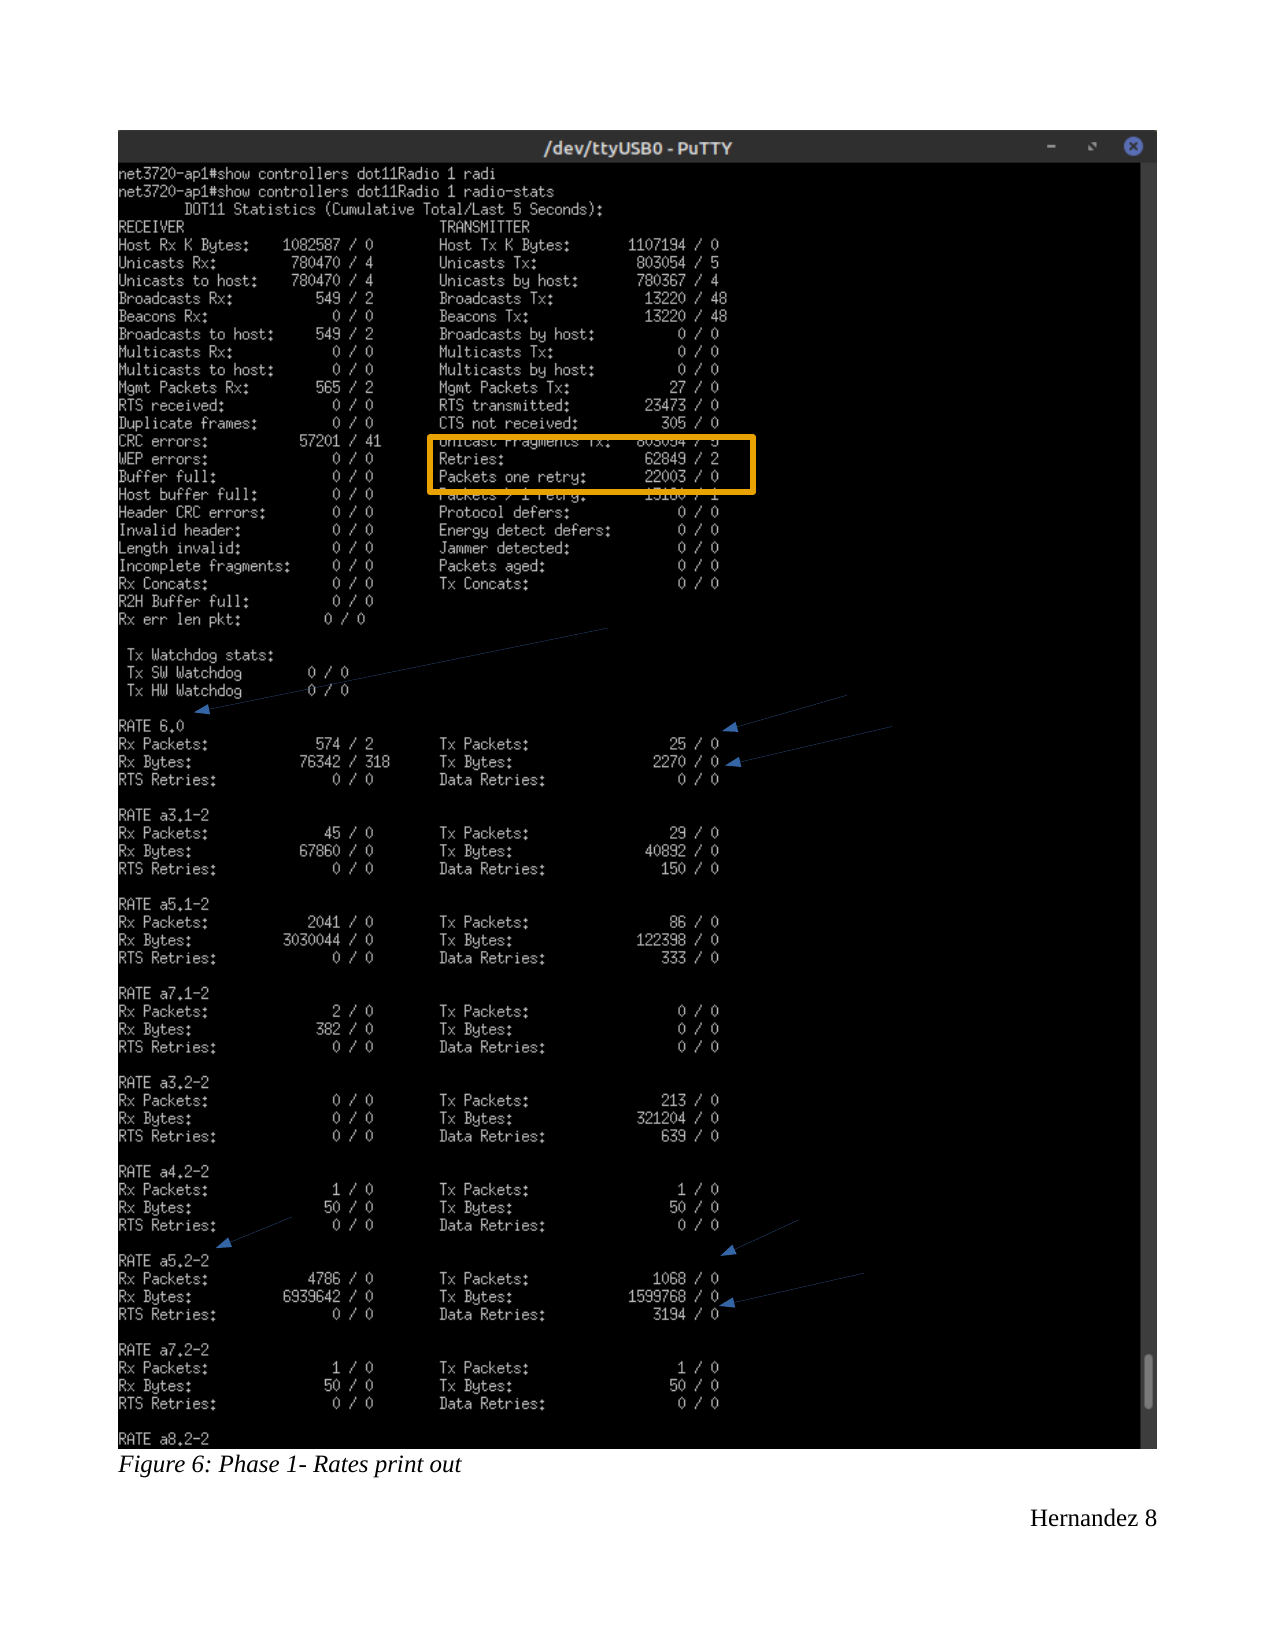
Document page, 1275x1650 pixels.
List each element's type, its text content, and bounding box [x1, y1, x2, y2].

text Figure 6: Phase 1- Rates print out [118, 1449, 1157, 1478]
picture [118, 130, 1157, 1449]
